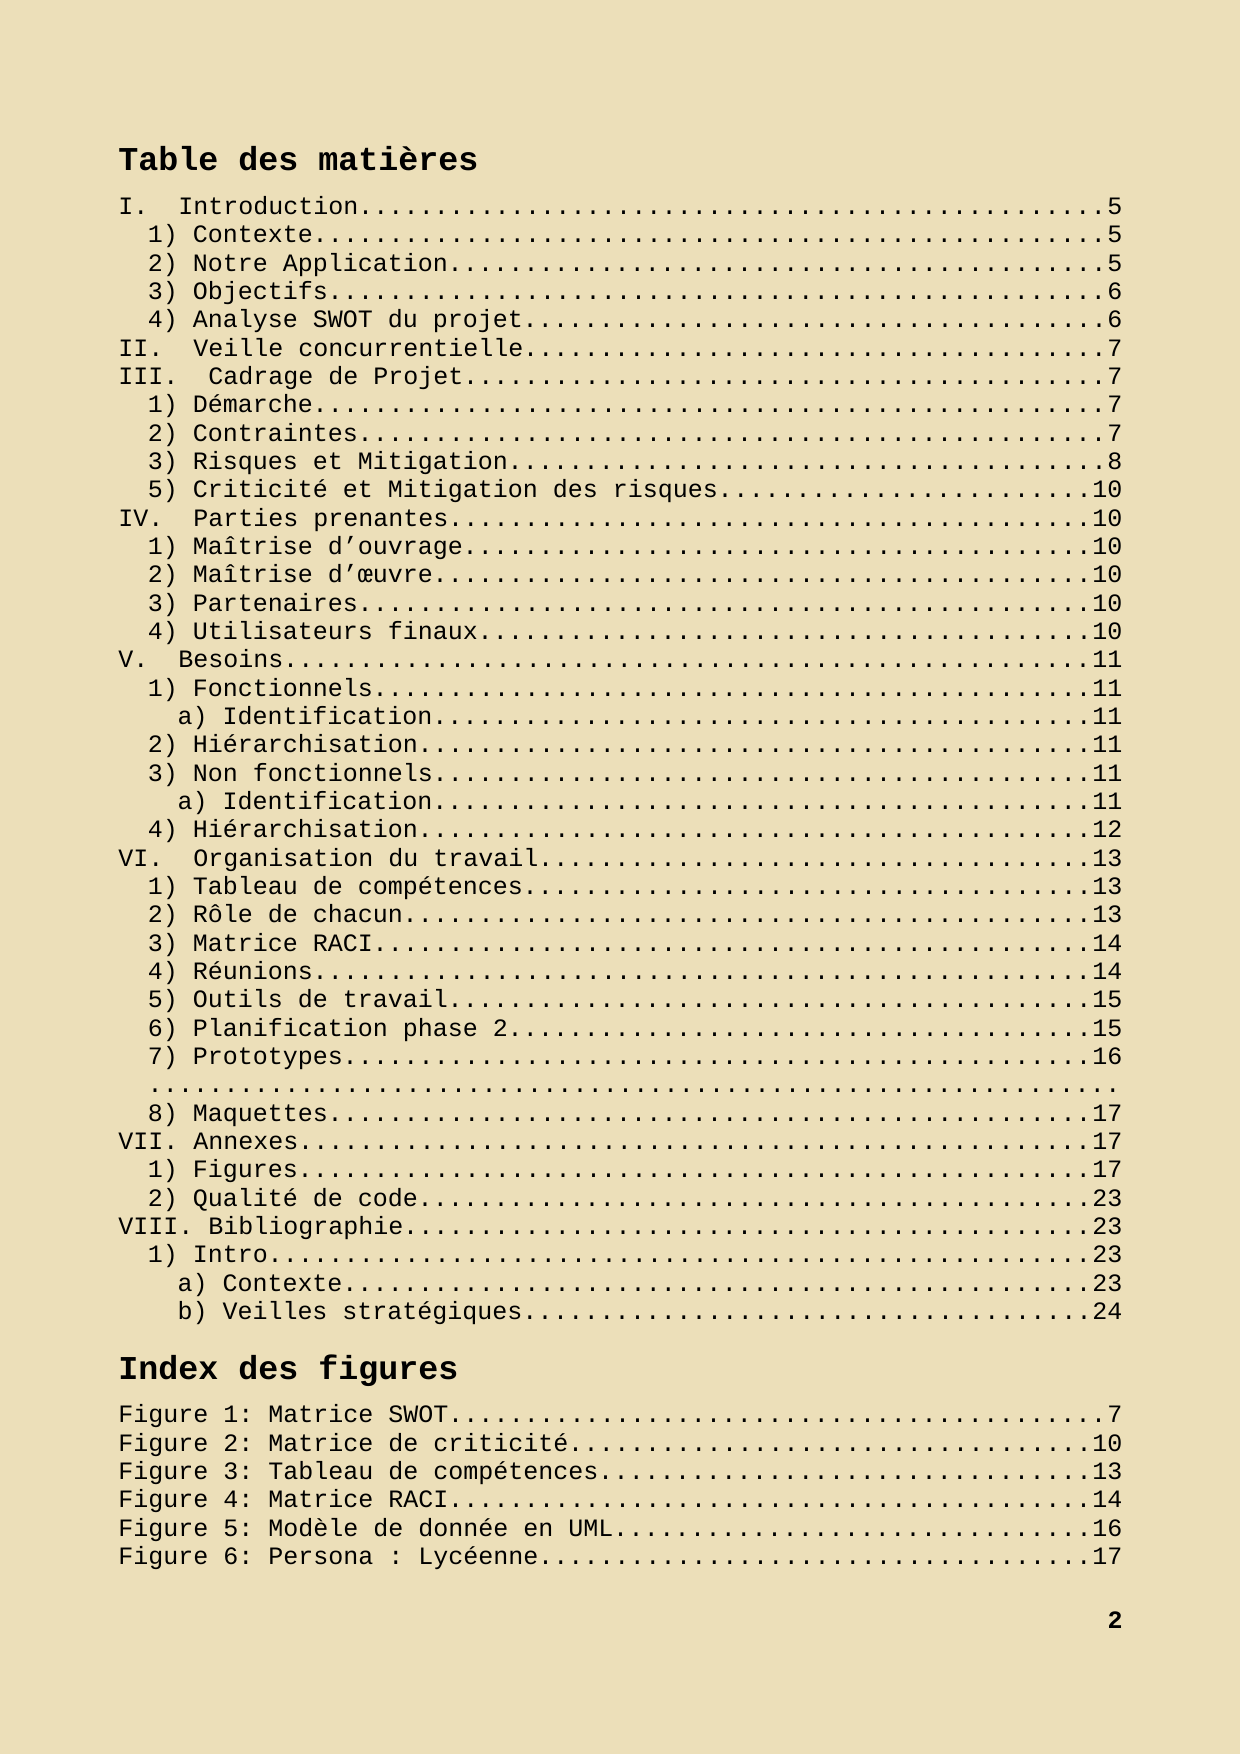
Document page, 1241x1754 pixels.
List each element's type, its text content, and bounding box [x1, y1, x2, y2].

text b) Veilles stratégiques 24 [177, 1298, 1122, 1327]
text 5) Criticité et Mitigation des risques 10 [148, 477, 1122, 505]
text 2) Hiérarchisation 11 [148, 732, 1122, 760]
text IV. Parties prenantes 10 [118, 505, 1122, 533]
text Figure 1: Matrice SWOT 7 [118, 1402, 1122, 1430]
text 4) Analyse SWOT du projet 6 [148, 307, 1122, 335]
text 3) Matrice RACI 14 [148, 930, 1122, 958]
text V. Besoins 11 [118, 647, 1122, 675]
text a) Contexte 23 [177, 1270, 1122, 1298]
text 3) Partenaires 10 [148, 590, 1122, 618]
text Figure 4: Matrice RACI 14 [118, 1487, 1122, 1515]
text 2) Contraintes 7 [148, 420, 1122, 448]
text 1) Maîtrise d’ouvrage 10 [148, 533, 1122, 562]
text VII. Annexes 17 [118, 1128, 1122, 1157]
text 2) Notre Application 5 [148, 250, 1122, 278]
text 1) Figures 17 [148, 1157, 1122, 1185]
text VIII. Bibliographie 23 [118, 1213, 1122, 1242]
text Figure 2: Matrice de criticité 10 [118, 1430, 1122, 1459]
text 1) Intro 23 [148, 1242, 1122, 1270]
text II. Veille concurrentielle 7 [118, 335, 1122, 363]
text 4) Réunions 14 [148, 958, 1122, 987]
text 2) Rôle de chacun 13 [148, 902, 1122, 930]
text 3) Non fonctionnels 11 [148, 760, 1122, 788]
text 8) Maquettes 17 [148, 1100, 1122, 1128]
text Figure 5: Modèle de donnée en UML 16 [118, 1515, 1122, 1544]
text 7) Prototypes 16 [148, 1043, 1122, 1100]
text a) Identification 11 [177, 703, 1122, 732]
text Figure 3: Tableau de compétences 13 [118, 1459, 1122, 1487]
text 3) Objectifs 6 [148, 278, 1122, 307]
text III. Cadrage de Projet 7 [118, 363, 1122, 392]
text 6) Planification phase 2 15 [148, 1015, 1122, 1043]
text a) Identification 11 [177, 788, 1122, 817]
text 2) Qualité de code 23 [148, 1185, 1122, 1213]
text 4) Utilisateurs finaux 10 [148, 618, 1122, 647]
text 1) Fonctionnels 11 [148, 675, 1122, 703]
text 5) Outils de travail 15 [148, 987, 1122, 1015]
text 1) Démarche 7 [148, 392, 1122, 420]
text 2) Maîtrise d’œuvre 10 [148, 562, 1122, 590]
text 3) Risques et Mitigation 8 [148, 448, 1122, 477]
text I. Introduction 5 [118, 193, 1122, 222]
text 1) Contexte 5 [148, 222, 1122, 250]
text 1) Tableau de compétences 13 [148, 873, 1122, 902]
text Figure 6: Persona : Lycéenne 17 [118, 1544, 1122, 1572]
subtitle Index des figures [118, 1352, 1122, 1389]
text VI. Organisation du travail 13 [118, 845, 1122, 873]
subtitle Table des matières [118, 143, 1122, 181]
text 4) Hiérarchisation 12 [148, 817, 1122, 845]
